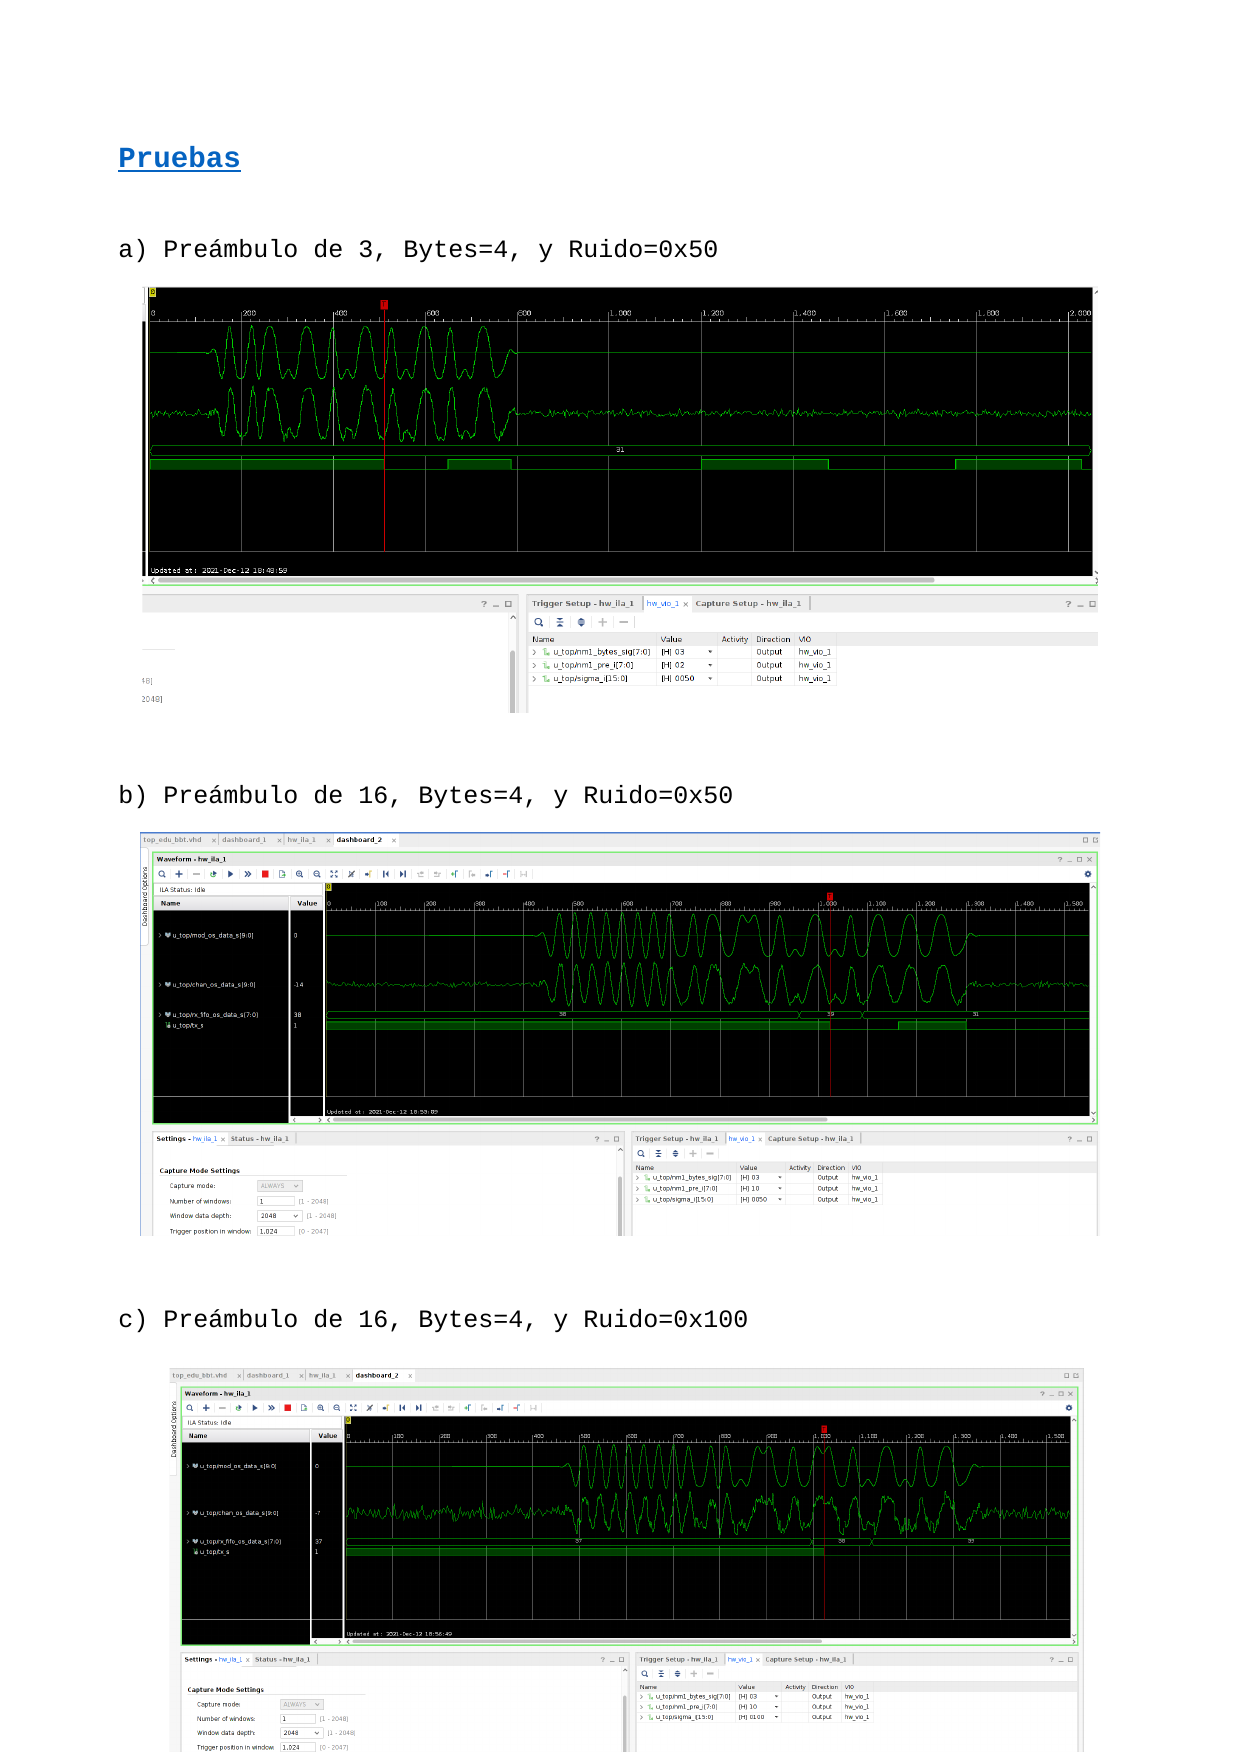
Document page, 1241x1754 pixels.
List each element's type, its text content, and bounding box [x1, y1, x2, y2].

picture [142, 283, 1098, 713]
picture [169, 1366, 1087, 1752]
subtitle Pruebas [118, 143, 1122, 176]
picture [140, 830, 1101, 1236]
text b) Preámbulo de 16, Bytes=4, y Ruido=0x50 [118, 783, 1122, 811]
text a) Preámbulo de 3, Bytes=4, y Ruido=0x50 [118, 236, 1122, 264]
text c) Preámbulo de 16, Bytes=4, y Ruido=0x100 [118, 1306, 1122, 1334]
